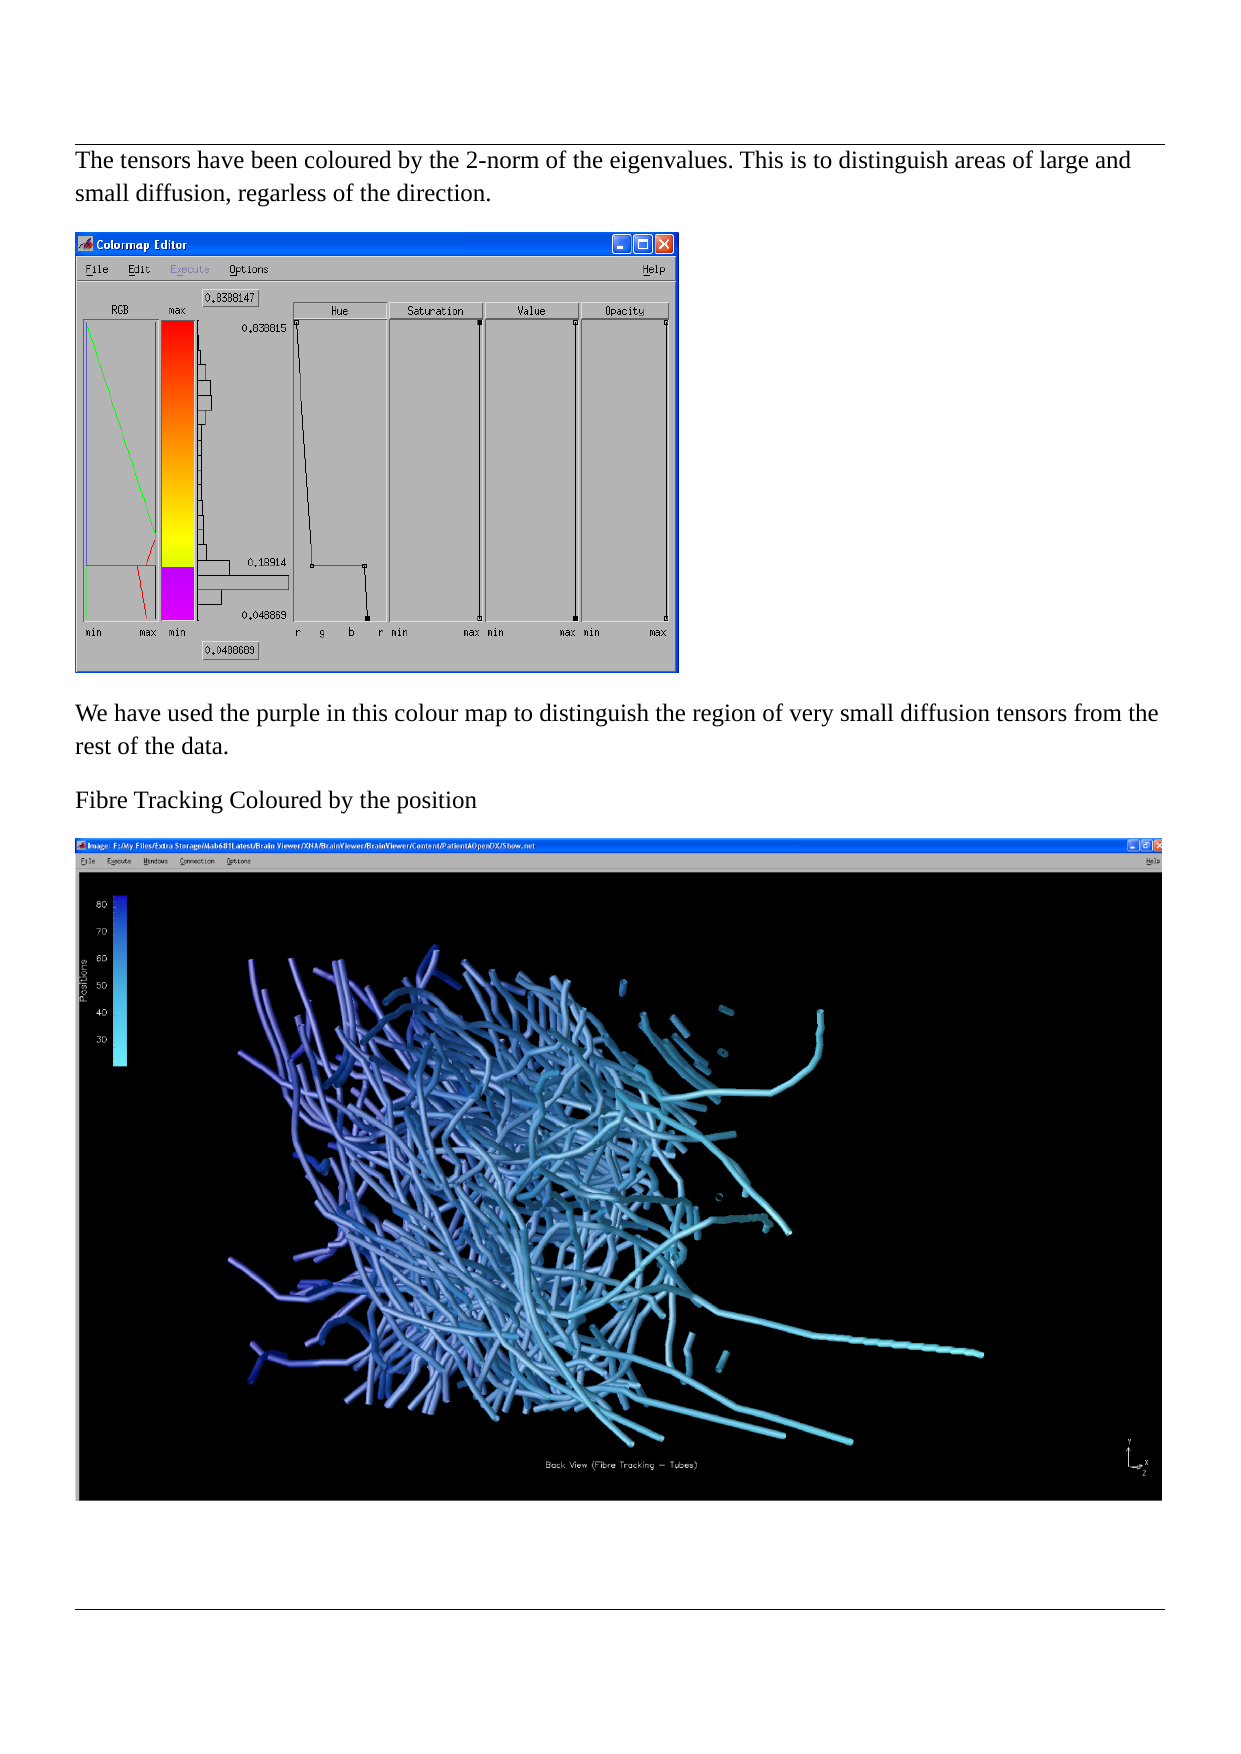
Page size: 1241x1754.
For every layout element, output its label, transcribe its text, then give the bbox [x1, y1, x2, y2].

picture [75, 232, 679, 673]
text We have used the purple in this colour map to distinguish the region of very small diffusion tensors from the rest of the data. [75, 698, 1165, 760]
text Fibre Tracking Coloured by the position [75, 785, 1165, 813]
picture [75, 838, 1162, 1501]
text The tensors have been coloured by the 2-norm of the eigenvalues. This is to distinguish areas of large and small diffusion, regarless of the direction. [75, 145, 1165, 207]
